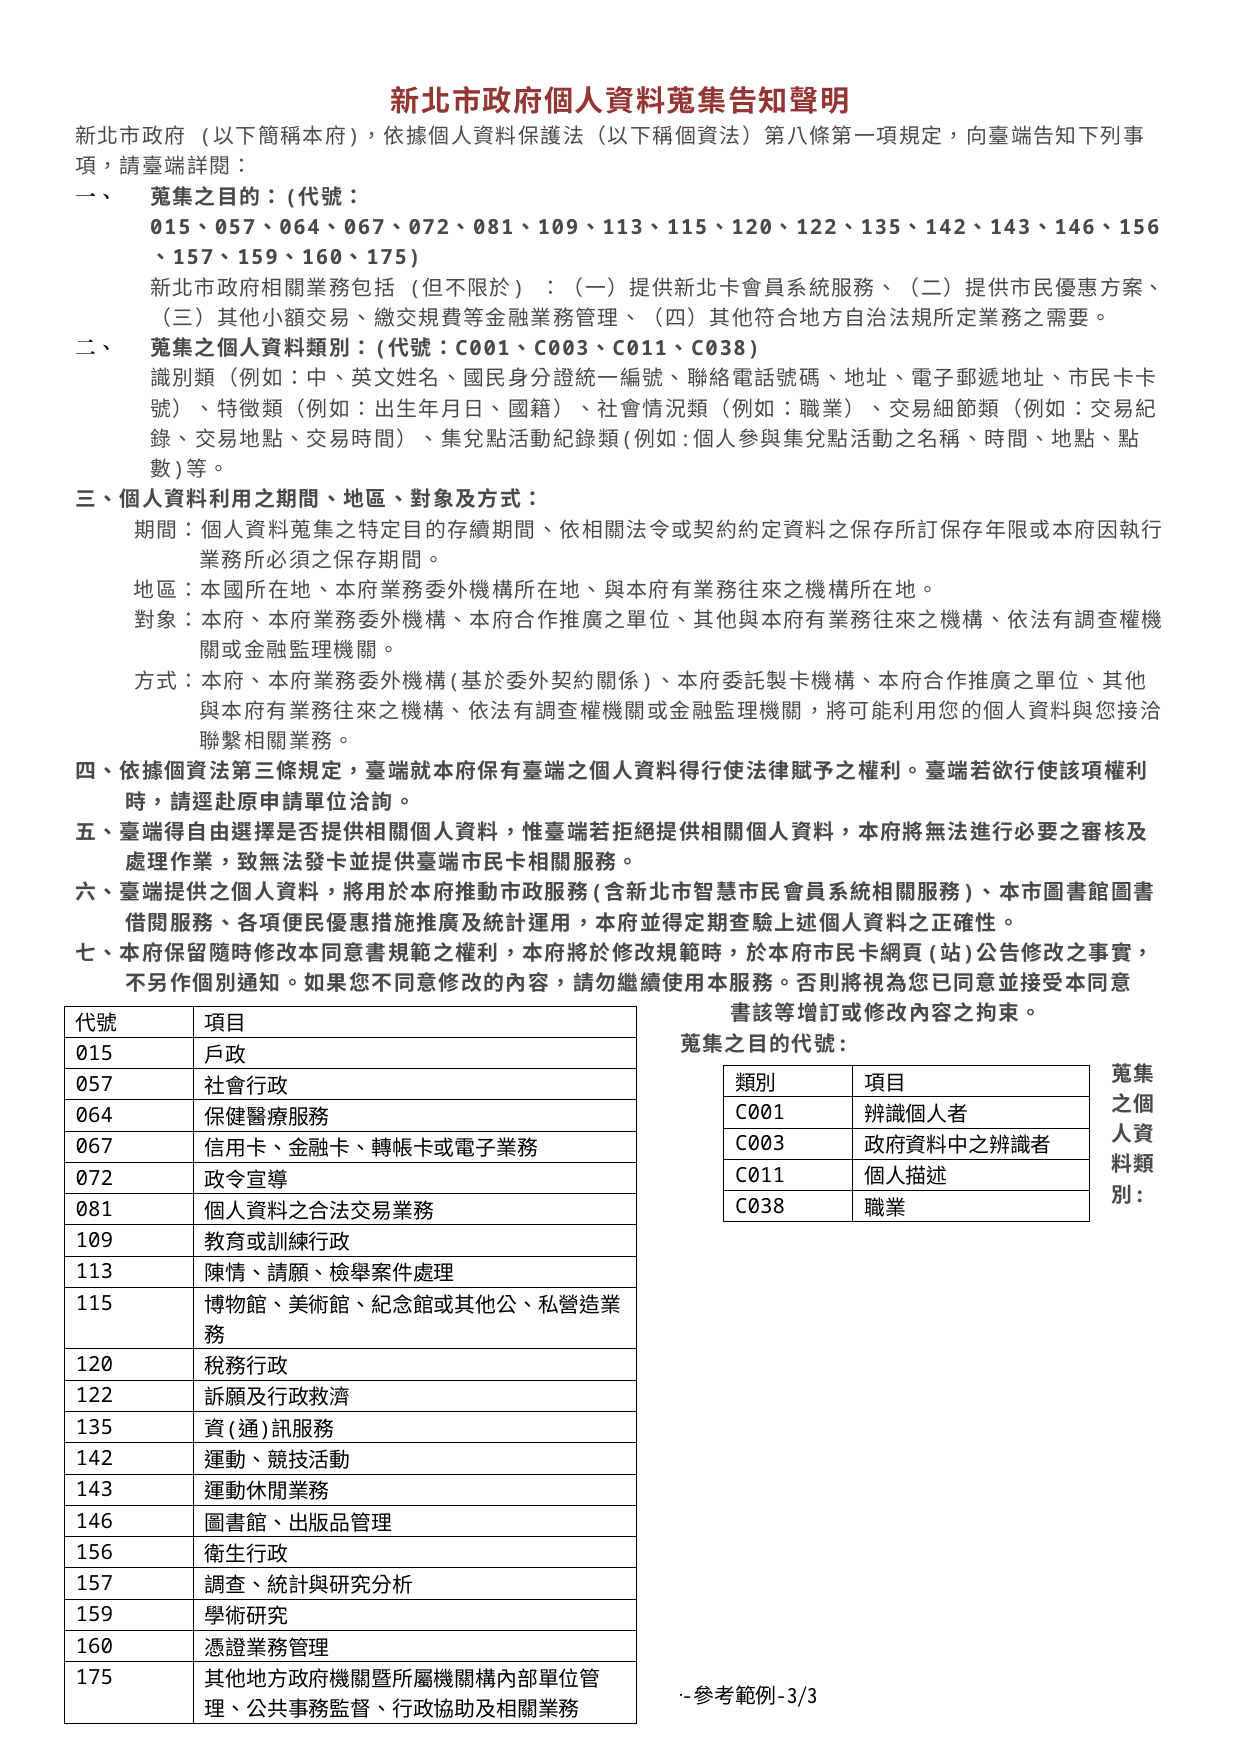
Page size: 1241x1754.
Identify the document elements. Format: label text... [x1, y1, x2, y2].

table_header 類別 [724, 1066, 852, 1096]
table_header 代號 [65, 1007, 193, 1037]
table_cell 015 [65, 1038, 193, 1068]
table_cell 憑證業務管理 [194, 1631, 636, 1661]
table_cell 其他地方政府機關暨所屬機關構內部單位管理、公共事務監督、行政協助及相關業務 [194, 1662, 636, 1722]
table_cell 120 [65, 1349, 193, 1379]
table_cell 戶政 [194, 1038, 636, 1068]
table_cell 博物館、美術館、紀念館或其他公、私營造業務 [194, 1288, 636, 1348]
table_cell 圖書館、出版品管理 [194, 1506, 636, 1536]
table_cell C038 [724, 1191, 852, 1221]
text 新北市政府個人資料蒐集告知聲明 [75, 77, 1165, 119]
text 方式：本府、本府業務委外機構(基於委外契約關係)、本府委託製卡機構、本府合作推廣之單位、其他與本府有業務往來之機構、依法有調查權機關或金融監理機關，將可能利用您的個人資料與您接洽聯繫相關業務。 [134, 664, 1165, 755]
table_cell 政令宣導 [194, 1163, 636, 1193]
table_cell 067 [65, 1132, 193, 1162]
table_cell 142 [65, 1443, 193, 1473]
list 蒐集之個人資料類別：(代號：C001、C003、C011、C038) 識別類（例如：中、英文姓名、國民身分證統一編號、聯絡電話號碼、地址、電子郵遞地址、市民卡卡號）、特徵類（例如：出生年月日、國籍）、社會情況類（例如：職業）、交易細節類（例如：交易紀錄、交易地點、交易時間）、集兌點活動紀錄類(例如:個人參與集兌點活動之名稱、時間、地點、點數)等。 [75, 331, 1165, 483]
text 五、臺端得自由選擇是否提供相關個人資料，惟臺端若拒絕提供相關個人資料，本府將無法進行必要之審核及處理作業，致無法發卡並提供臺端市民卡相關服務。 [75, 815, 1165, 876]
table_cell C011 [724, 1160, 852, 1190]
table_header 項目 [194, 1007, 636, 1037]
table_cell 122 [65, 1381, 193, 1411]
table_cell 156 [65, 1537, 193, 1567]
table_cell 訴願及行政救濟 [194, 1381, 636, 1411]
table_cell 159 [65, 1600, 193, 1630]
table_cell 稅務行政 [194, 1349, 636, 1379]
table_cell 教育或訓練行政 [194, 1225, 636, 1256]
table_cell 保健醫療服務 [194, 1100, 636, 1131]
table_cell 社會行政 [194, 1069, 636, 1099]
text 七、本府保留隨時修改本同意書規範之權利，本府將於修改規範時，於本府市民卡網頁(站)公告修改之事實，不另作個別通知。如果您不同意修改的內容，請勿繼續使用本服務。否則將視為您已同意並接受本同意書該等增訂或修改內容之拘束。 [75, 936, 1153, 1027]
text 地區：本國所在地、本府業務委外機構所在地、與本府有業務往來之機構所在地。 [134, 573, 1165, 603]
table_cell 運動休閒業務 [194, 1475, 636, 1505]
table_cell 160 [65, 1631, 193, 1661]
table_cell 政府資料中之辨識者 [853, 1129, 1089, 1159]
table_cell 146 [65, 1506, 193, 1536]
table_cell 175 [65, 1662, 193, 1722]
table_cell 064 [65, 1100, 193, 1131]
table_cell C003 [724, 1129, 852, 1159]
text 新北市政府 (以下簡稱本府)，依據個人資料保護法（以下稱個資法）第八條第一項規定，向臺端告知下列事項，請臺端詳閱： [75, 119, 1165, 180]
text 蒐集之目的代號: 蒐集之個人資料類別: [680, 1027, 1165, 1253]
table_cell 157 [65, 1568, 193, 1598]
table_cell 135 [65, 1412, 193, 1442]
table_cell 057 [65, 1069, 193, 1099]
text 四、依據個資法第三條規定，臺端就本府保有臺端之個人資料得行使法律賦予之權利。臺端若欲行使該項權利時，請逕赴原申請單位洽詢。 [75, 755, 1165, 815]
table_cell C001 [724, 1097, 852, 1127]
text 對象：本府、本府業務委外機構、本府合作推廣之單位、其他與本府有業務往來之機構、依法有調查權機關或金融監理機關。 [134, 603, 1165, 664]
table_cell 調查、統計與研究分析 [194, 1568, 636, 1598]
list 蒐集之目的：(代號：015、057、064、067、072、081、109、113、115、120、122、135、142、143、146、156、157、159、160、175) 新北市政府相關業務包括 (但不限於) ：（一）提供新北卡會員系統服務、（二）提供市民優惠方案、（三）其他小額交易、繳交規費等金融業務管理、（四）其他符合地方自治法規所定業務之需要。 [75, 180, 1165, 331]
table_cell 081 [65, 1194, 193, 1224]
table_cell 信用卡、金融卡、轉帳卡或電子業務 [194, 1132, 636, 1162]
table_cell 109 [65, 1225, 193, 1256]
table_cell 職業 [853, 1191, 1089, 1221]
table_cell 143 [65, 1475, 193, 1505]
table_cell 運動、競技活動 [194, 1443, 636, 1473]
table_cell 辨識個人者 [853, 1097, 1089, 1127]
table_cell 個人描述 [853, 1160, 1089, 1190]
table_cell 113 [65, 1257, 193, 1287]
table_cell 資(通)訊服務 [194, 1412, 636, 1442]
table_header 項目 [853, 1066, 1089, 1096]
text 期間：個人資料蒐集之特定目的存續期間、依相關法令或契約約定資料之保存所訂保存年限或本府因執行業務所必須之保存期間。 [134, 513, 1165, 573]
table_cell 個人資料之合法交易業務 [194, 1194, 636, 1224]
table_cell 115 [65, 1288, 193, 1348]
text 六、臺端提供之個人資料，將用於本府推動市政服務(含新北市智慧市民會員系統相關服務)、本市圖書館圖書借閱服務、各項便民優惠措施推廣及統計運用，本府並得定期查驗上述個人資料之正確性。 [75, 876, 1165, 936]
table_cell 072 [65, 1163, 193, 1193]
table_cell 學術研究 [194, 1600, 636, 1630]
text 三、個人資料利用之期間、地區、對象及方式： [75, 483, 1165, 513]
table_cell 衛生行政 [194, 1537, 636, 1567]
table_cell 陳情、請願、檢舉案件處理 [194, 1257, 636, 1287]
